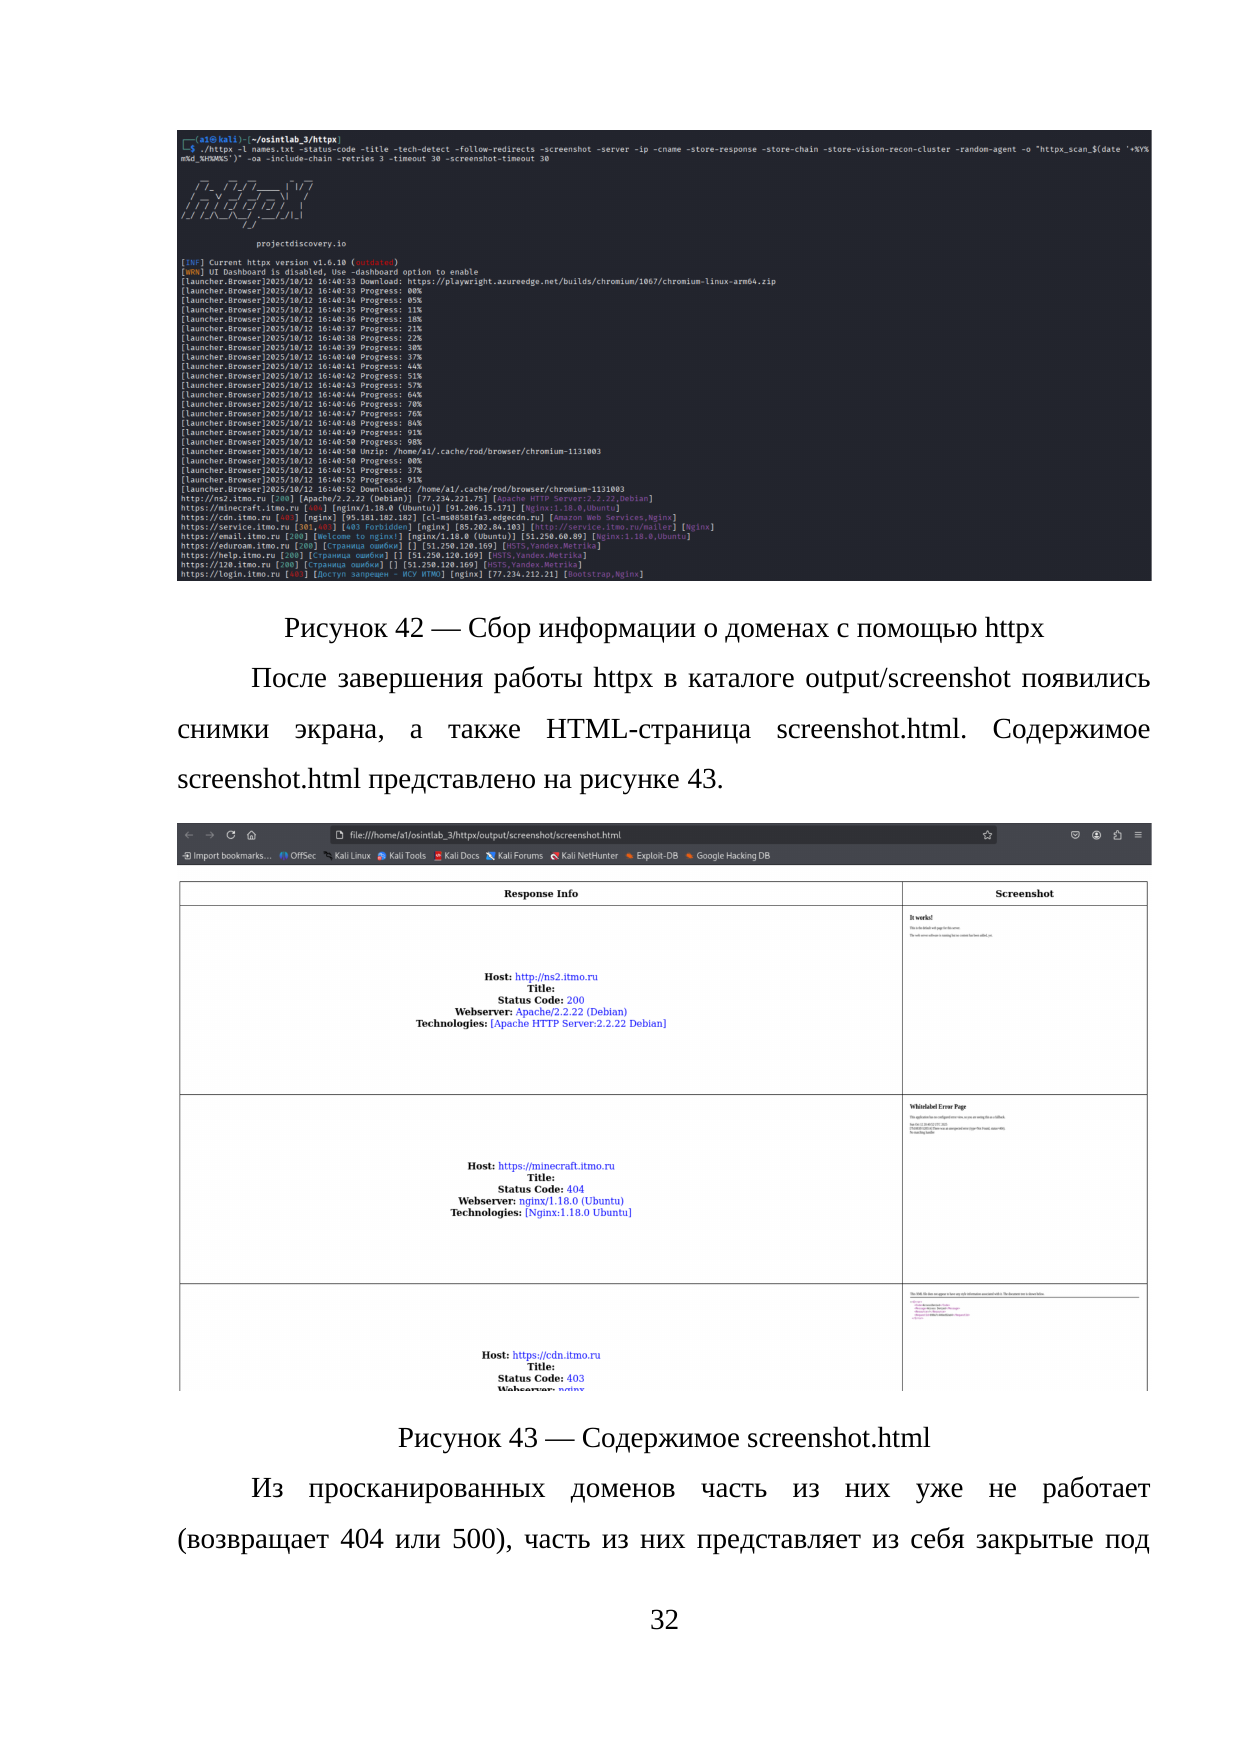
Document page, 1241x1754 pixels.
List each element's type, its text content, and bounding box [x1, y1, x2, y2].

text Из просканированных доменов часть из них уже не работает (возвращает 404 или 500), часть из них представляет из себя закрытые под [177, 1471, 1152, 1554]
picture [177, 823, 1152, 1391]
picture [177, 130, 1152, 581]
text Рисунок 43 — Содержимое screenshot.html [177, 1391, 1152, 1454]
text После завершения работы httpx в каталоге output/screenshot появились снимки экрана, а также HTML-страница screenshot.html. Содержимое screenshot.html представлено на рисунке 43. [177, 661, 1152, 795]
text Рисунок 42 — Сбор информации о доменах с помощью httpx [177, 581, 1152, 644]
